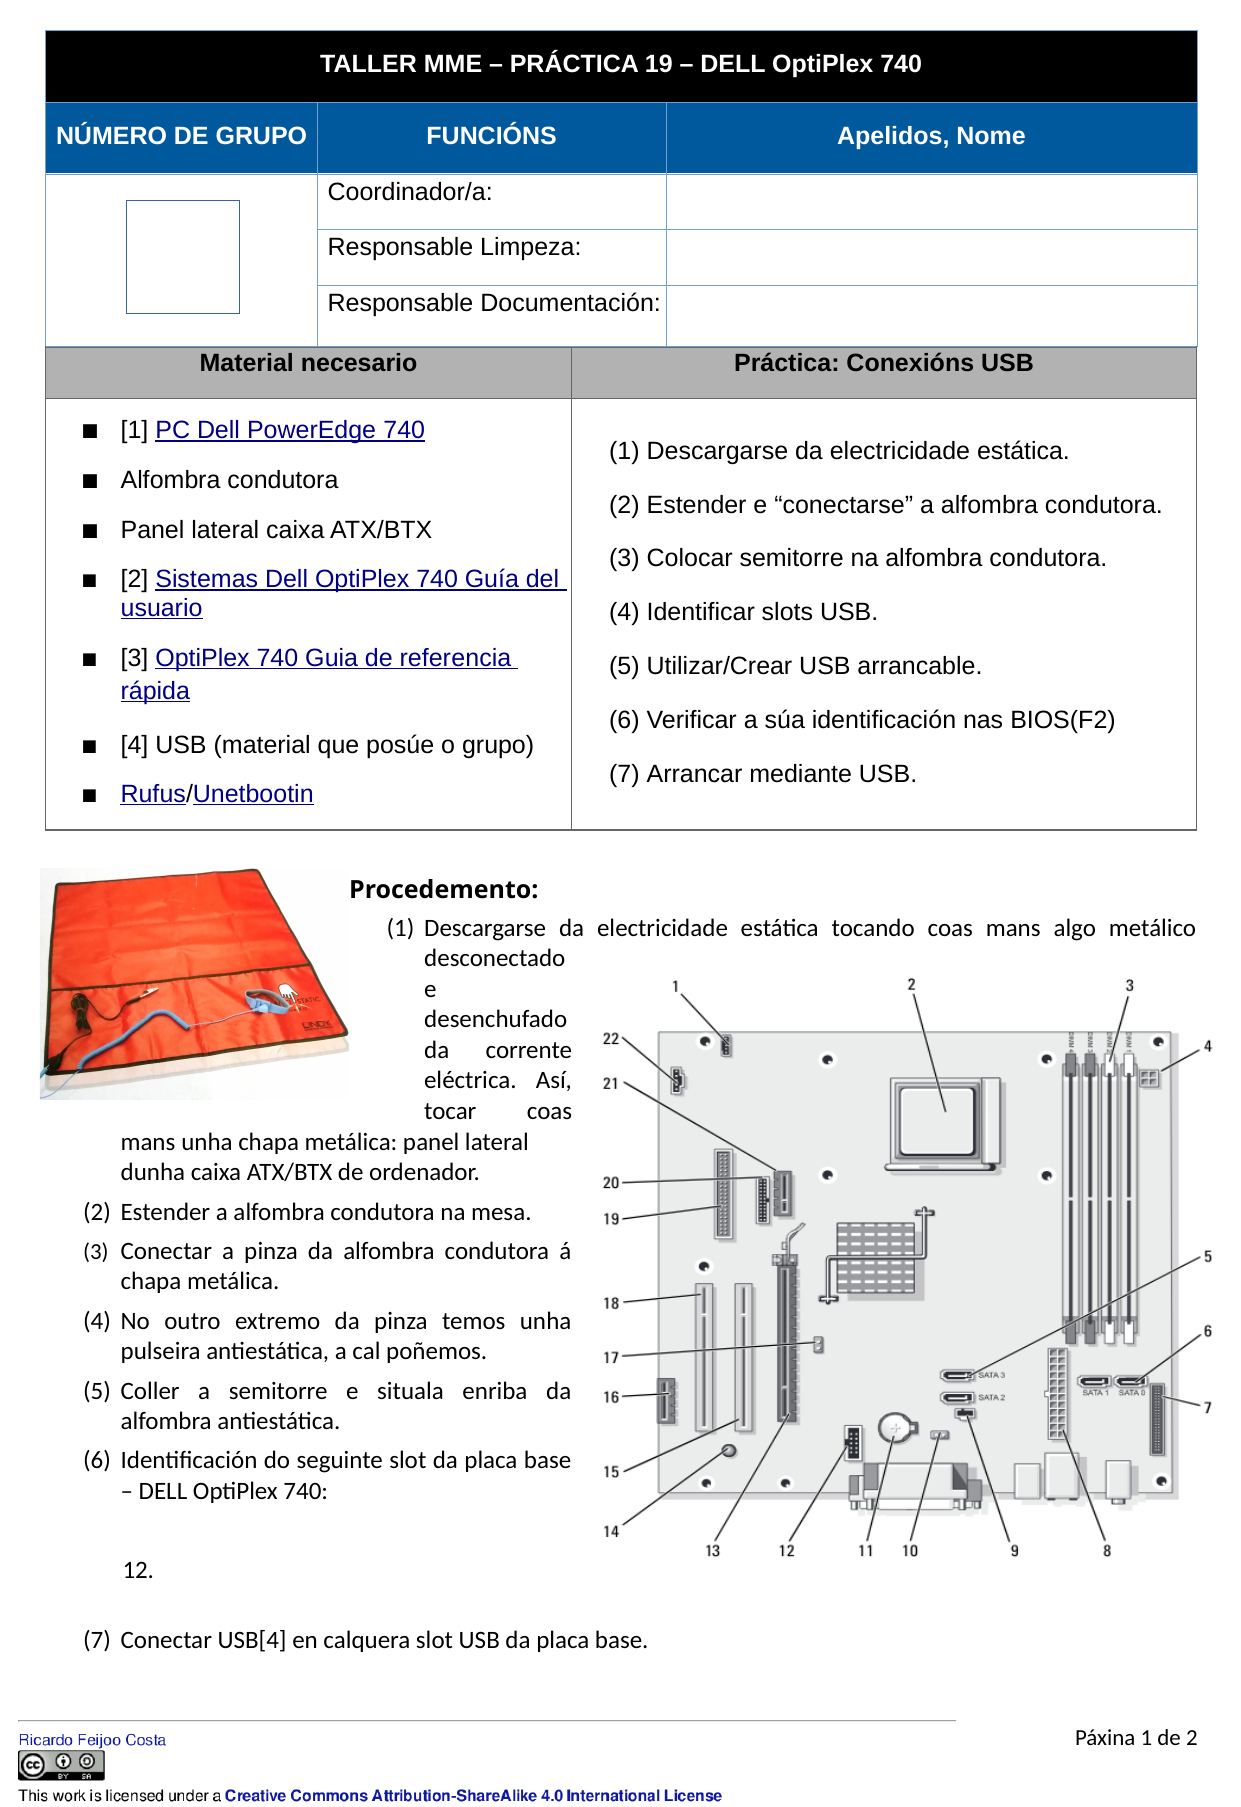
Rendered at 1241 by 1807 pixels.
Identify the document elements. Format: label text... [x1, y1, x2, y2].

list Estender a alfombra condutora na mesa. [83, 1196, 572, 1226]
table_cell [1] PC Dell PowerEdge 740 Alfombra condutora Panel lateral caixa ATX/BTX [2] Sistemas Dell OptiPlex 740 Guía del usuario [3] OptiPlex 740 Guia de referencia rápida [4] USB (material que posúe o grupo) Rufus/Unetbootin [46, 399, 571, 829]
table_cell Descargarse da electricidade estática. Estender e “conectarse” a alfombra condutora. Colocar semitorre na alfombra condutora. Identificar slots USB. Utilizar/Crear USB arrancable. Verificar a súa identificación nas BIOS(F2) Arrancar mediante USB. [572, 399, 1196, 829]
table_cell NÚMERO DE GRUPO [46, 103, 317, 173]
table_header Material necesario [46, 348, 571, 398]
list No outro extremo da pinza temos unha pulseira antiestática, a cal poñemos. [83, 1305, 572, 1366]
table_cell [667, 175, 1197, 229]
picture [8, 1715, 957, 1806]
list Conectar a pinza da alfombra condutora á chapa metálica. [83, 1235, 572, 1296]
list dunha caixa ATX/BTX de ordenador. [83, 1156, 572, 1187]
table_cell Responsable Limpeza: [318, 230, 666, 284]
list Coller a semitorre e situala enriba da alfombra antiestática. [83, 1375, 572, 1436]
list Identificación do seguinte slot da placa base – DELL OptiPlex 740: [83, 1445, 572, 1506]
list Descargarse da electricidade estática tocando coas mans algo metálico desconectado e desenchufado da corrente eléctrica. Así, tocar coas mans unha chapa metálica: panel lateral [83, 912, 1197, 1156]
table_cell [46, 175, 317, 346]
table_cell FUNCIÓNS [318, 103, 666, 173]
text Procedemento: [349, 871, 1197, 905]
table_header TALLER MME – PRÁCTICA 19 – DELL OptiPlex 740 [46, 31, 1197, 102]
table_header Práctica: Conexións USB [572, 348, 1196, 398]
table_cell Responsable Documentación: [318, 286, 666, 346]
picture [572, 963, 1241, 1569]
table_cell Apelidos, Nome [667, 103, 1197, 173]
picture [39, 868, 349, 1100]
list Conectar USB[4] en calquera slot USB da placa base. [83, 1624, 1197, 1654]
table_cell [667, 230, 1197, 284]
table_cell [667, 286, 1197, 346]
table_cell Coordinador/a: [318, 175, 666, 229]
list 12. [87, 1554, 1197, 1584]
